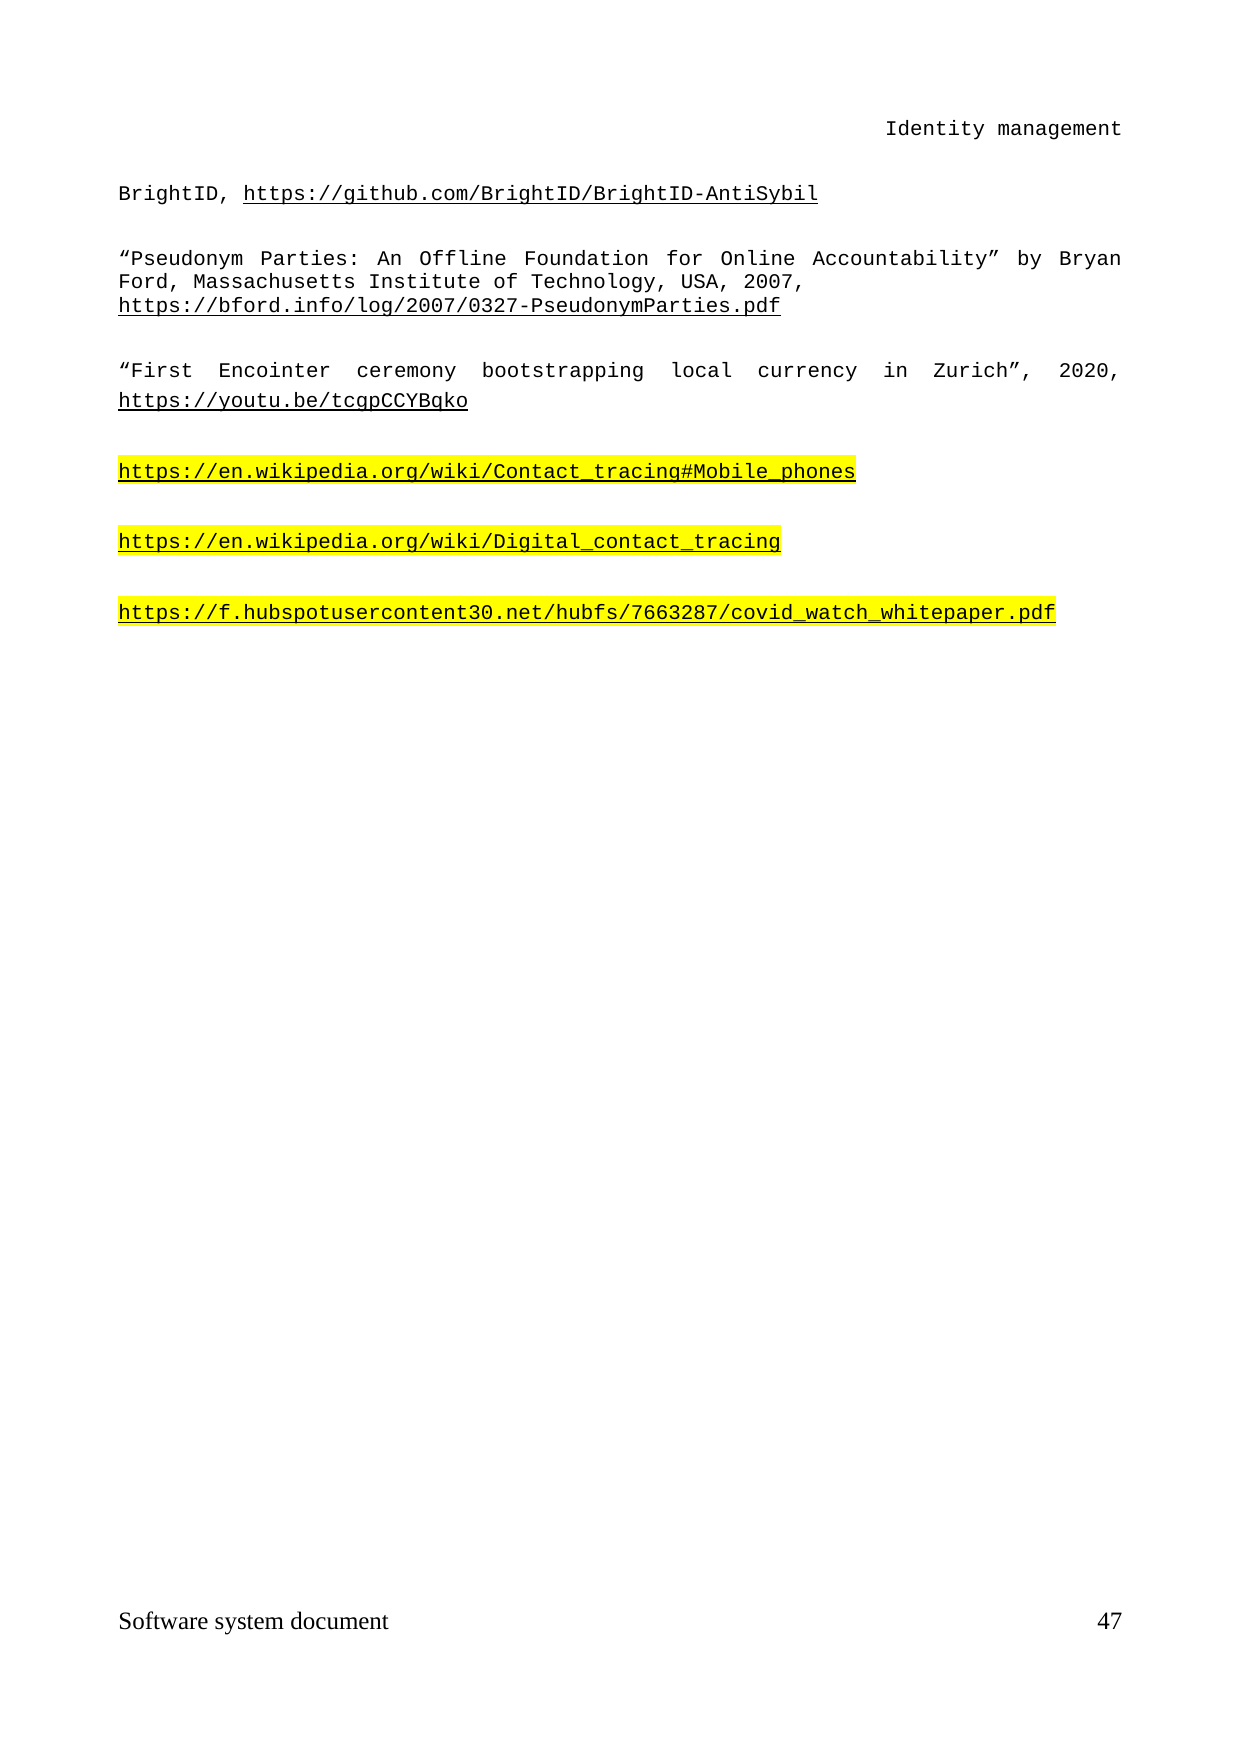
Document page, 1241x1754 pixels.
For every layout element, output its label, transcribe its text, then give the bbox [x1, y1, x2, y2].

text https://f.hubspotusercontent30.net/hubfs/7663287/covid_watch_whitepaper.pdf [118, 596, 1122, 626]
text https://bford.info/log/2007/0327-PseudonymParties.pdf [118, 295, 1122, 319]
text https://en.wikipedia.org/wiki/Digital_contact_tracing [118, 525, 1122, 555]
text BrightID, https://github.com/BrightID/BrightID-AntiSybil [118, 177, 1122, 207]
text “Pseudonym Parties: An Offline Foundation for Online Accountability” by Bryan Ford, Massachusetts Institute of Technology, USA, 2007, [118, 248, 1122, 295]
text “First Encointer ceremony bootstrapping local currency in Zurich”, 2020, https://youtu.be/tcgpCCYBqko [118, 354, 1122, 413]
text https://en.wikipedia.org/wiki/Contact_tracing#Mobile_phones [118, 454, 1122, 484]
